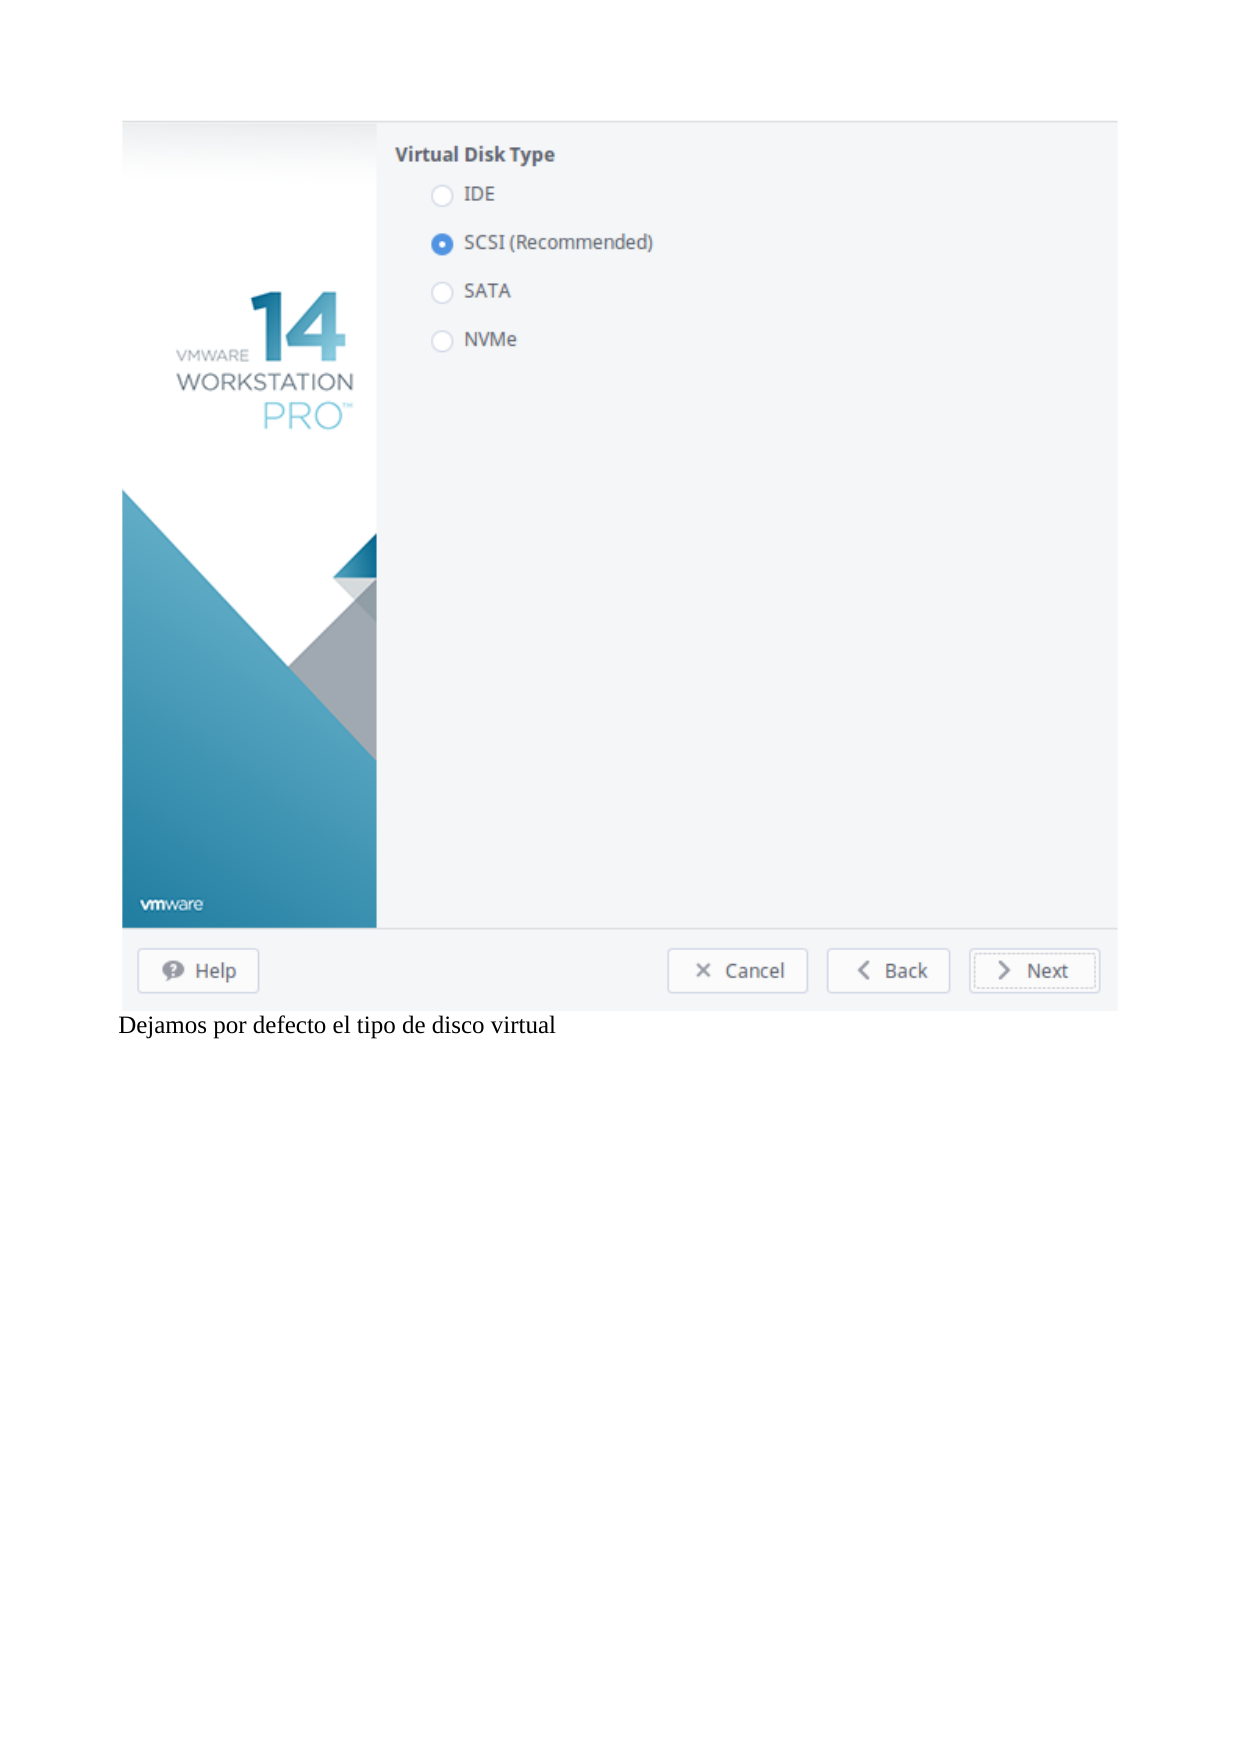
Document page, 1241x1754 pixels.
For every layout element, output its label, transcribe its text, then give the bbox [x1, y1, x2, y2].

picture [122, 118, 1118, 1011]
text Dejamos por defecto el tipo de disco virtual [118, 748, 1122, 1039]
